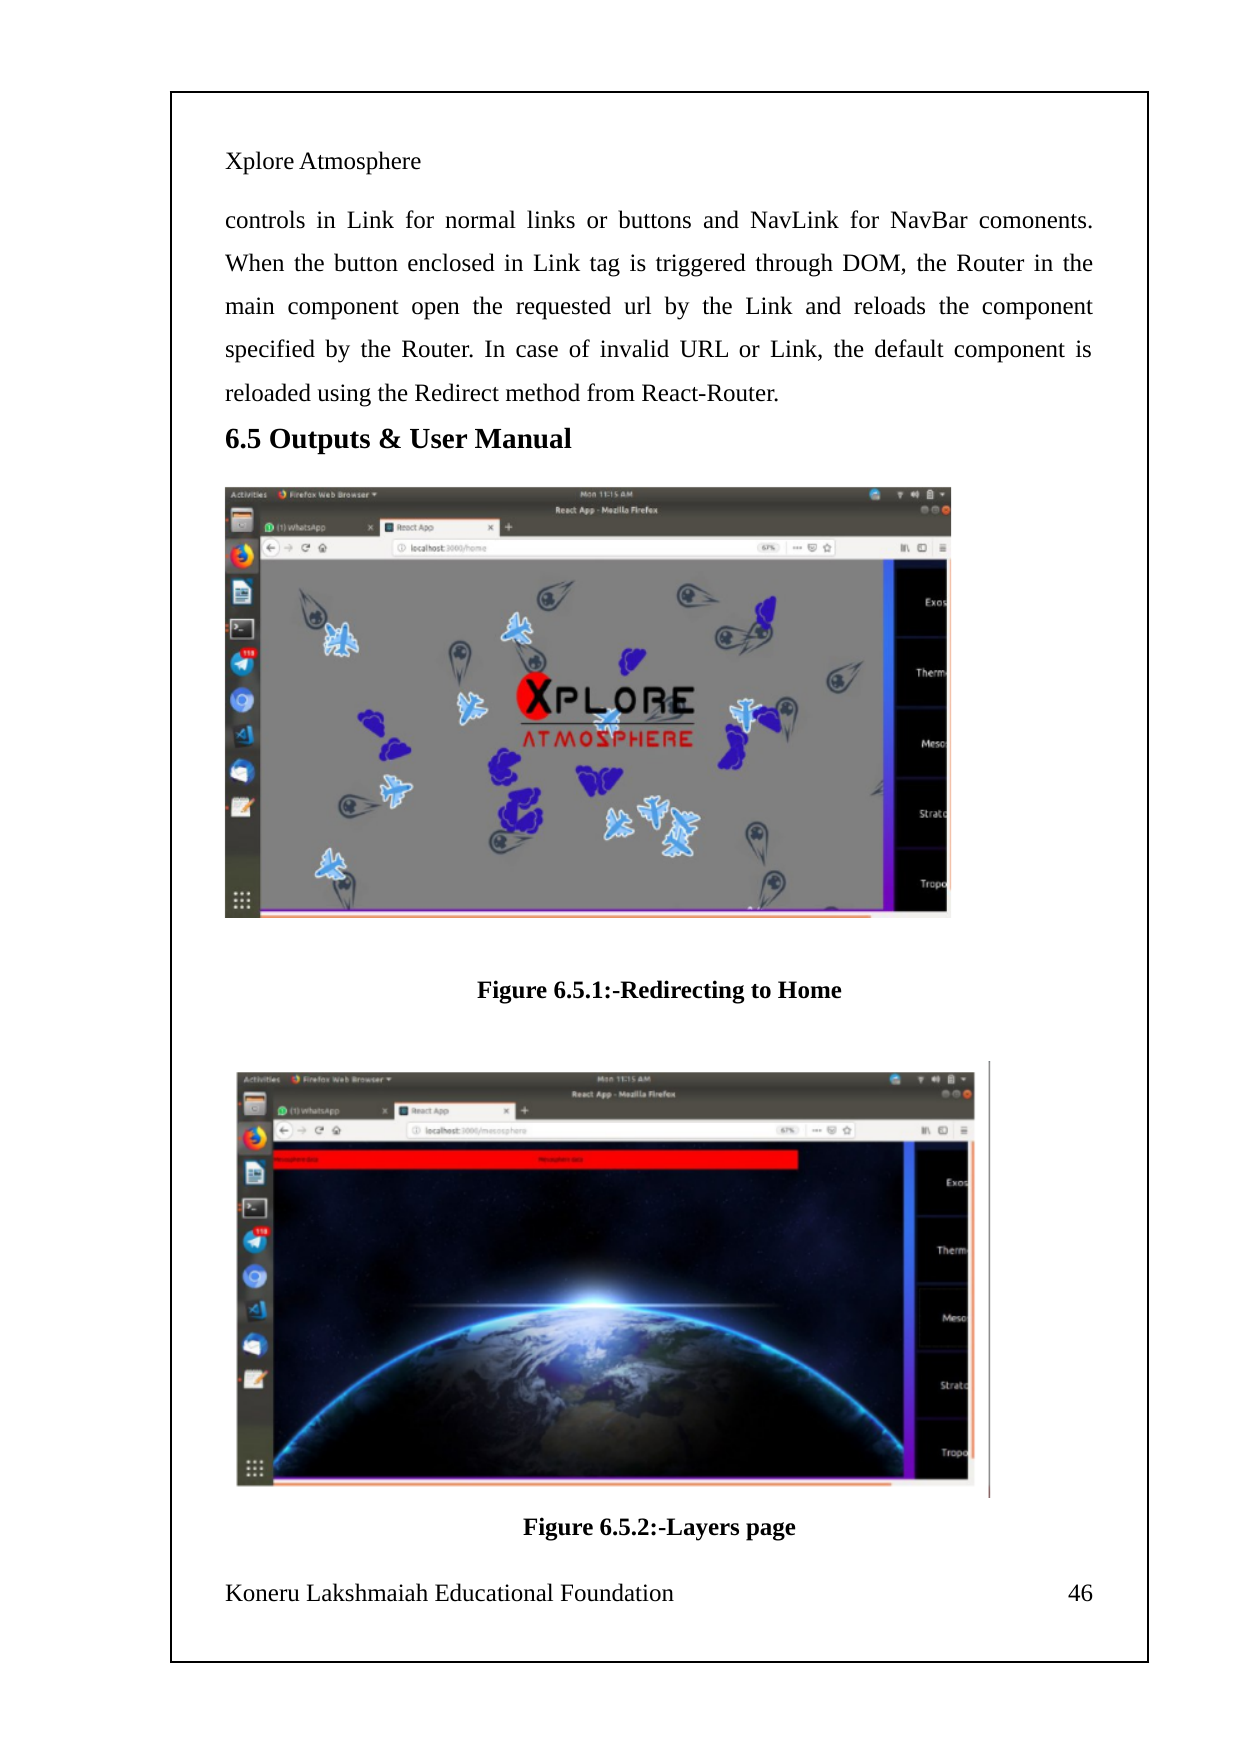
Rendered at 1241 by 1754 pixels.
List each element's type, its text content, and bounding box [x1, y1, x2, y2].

text Figure 6.5.1:-Redirecting to Home [225, 975, 1094, 1004]
text controls in Link for normal links or buttons and NavLink for NavBar comonents. When the button enclosed in Link tag is triggered through DOM, the Router in the main component open the requested url by the Link and reloads the component specified by the Router. In case of invalid URL or Link, the default component is reloaded using the Redirect method from React-Router. [225, 205, 1094, 406]
picture [224, 1061, 991, 1498]
picture [224, 483, 952, 918]
text Figure 6.5.2:-Layers page [225, 1512, 1094, 1541]
text 6.5 Outputs & User Manual [225, 421, 1094, 454]
